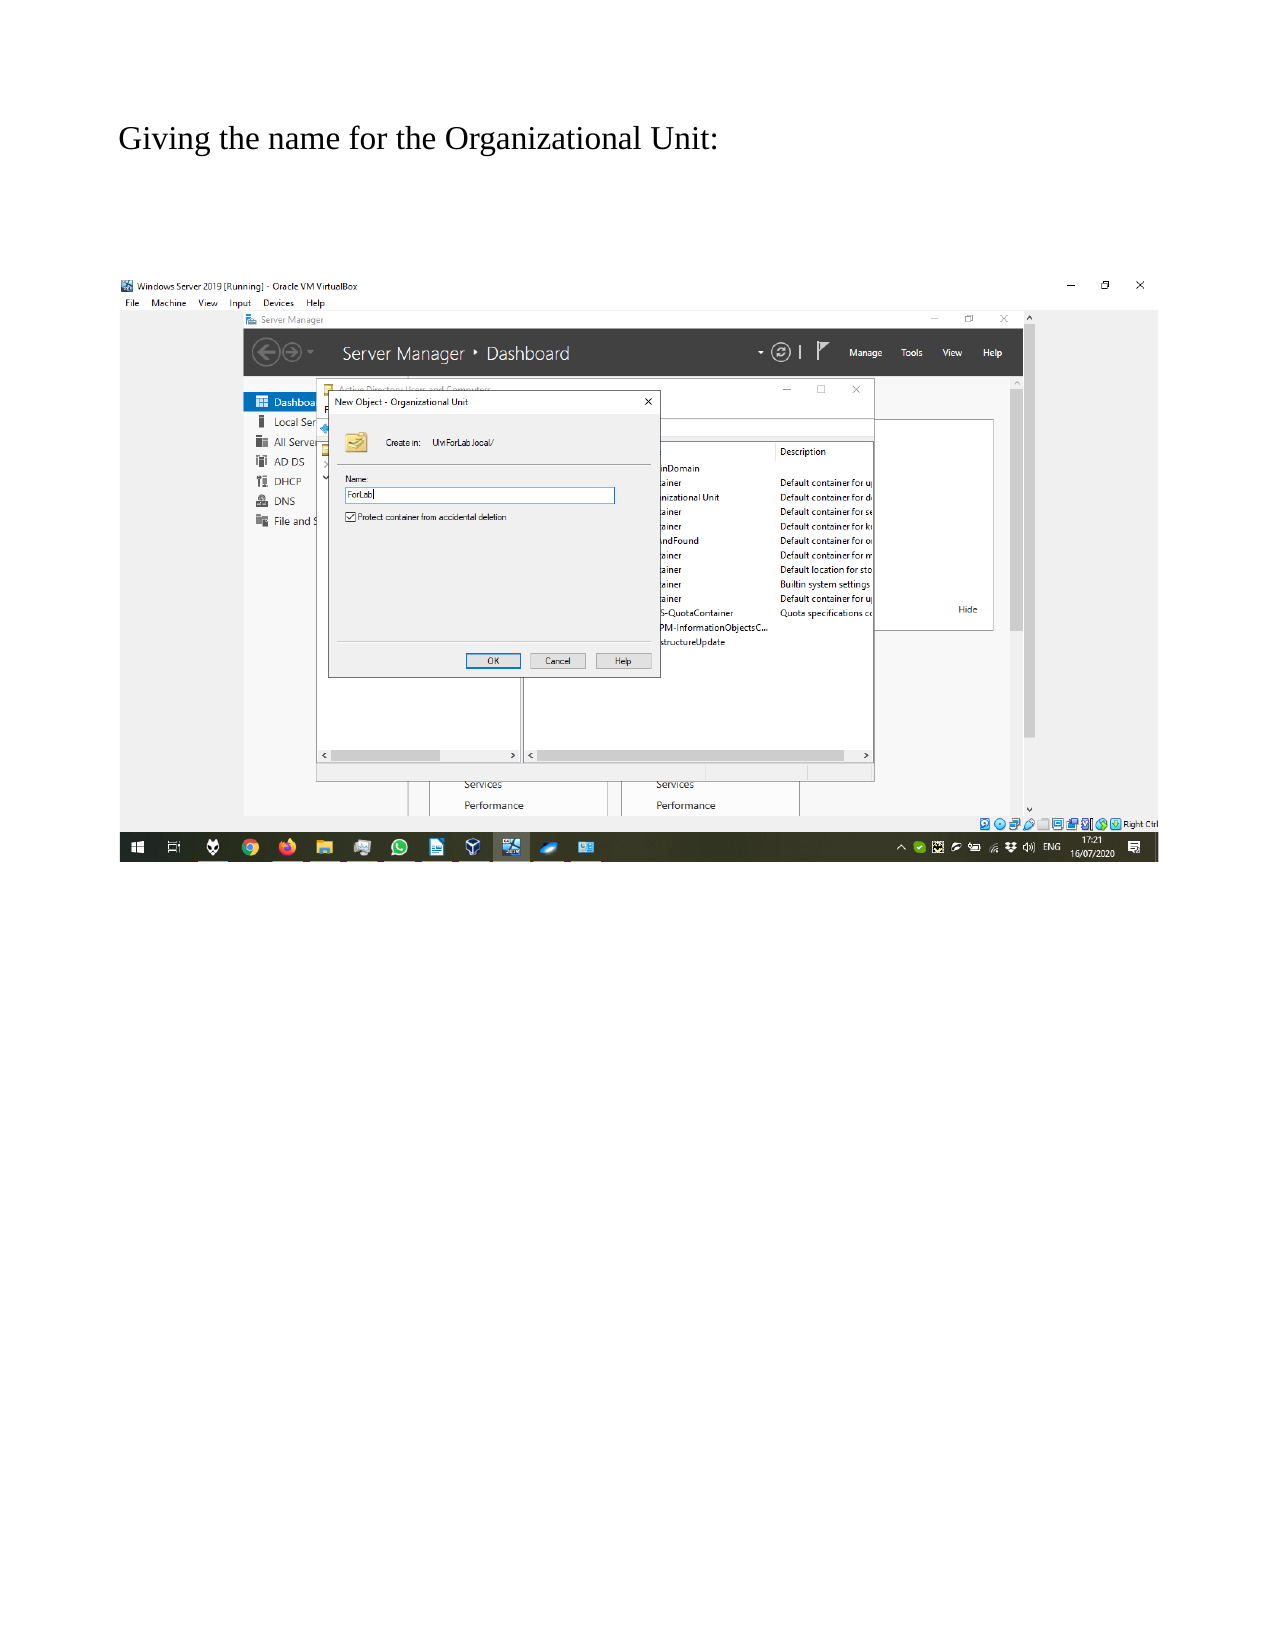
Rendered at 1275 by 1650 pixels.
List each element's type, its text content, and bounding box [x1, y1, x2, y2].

picture [119, 277, 1159, 862]
text Giving the name for the Organizational Unit: [118, 118, 1157, 156]
